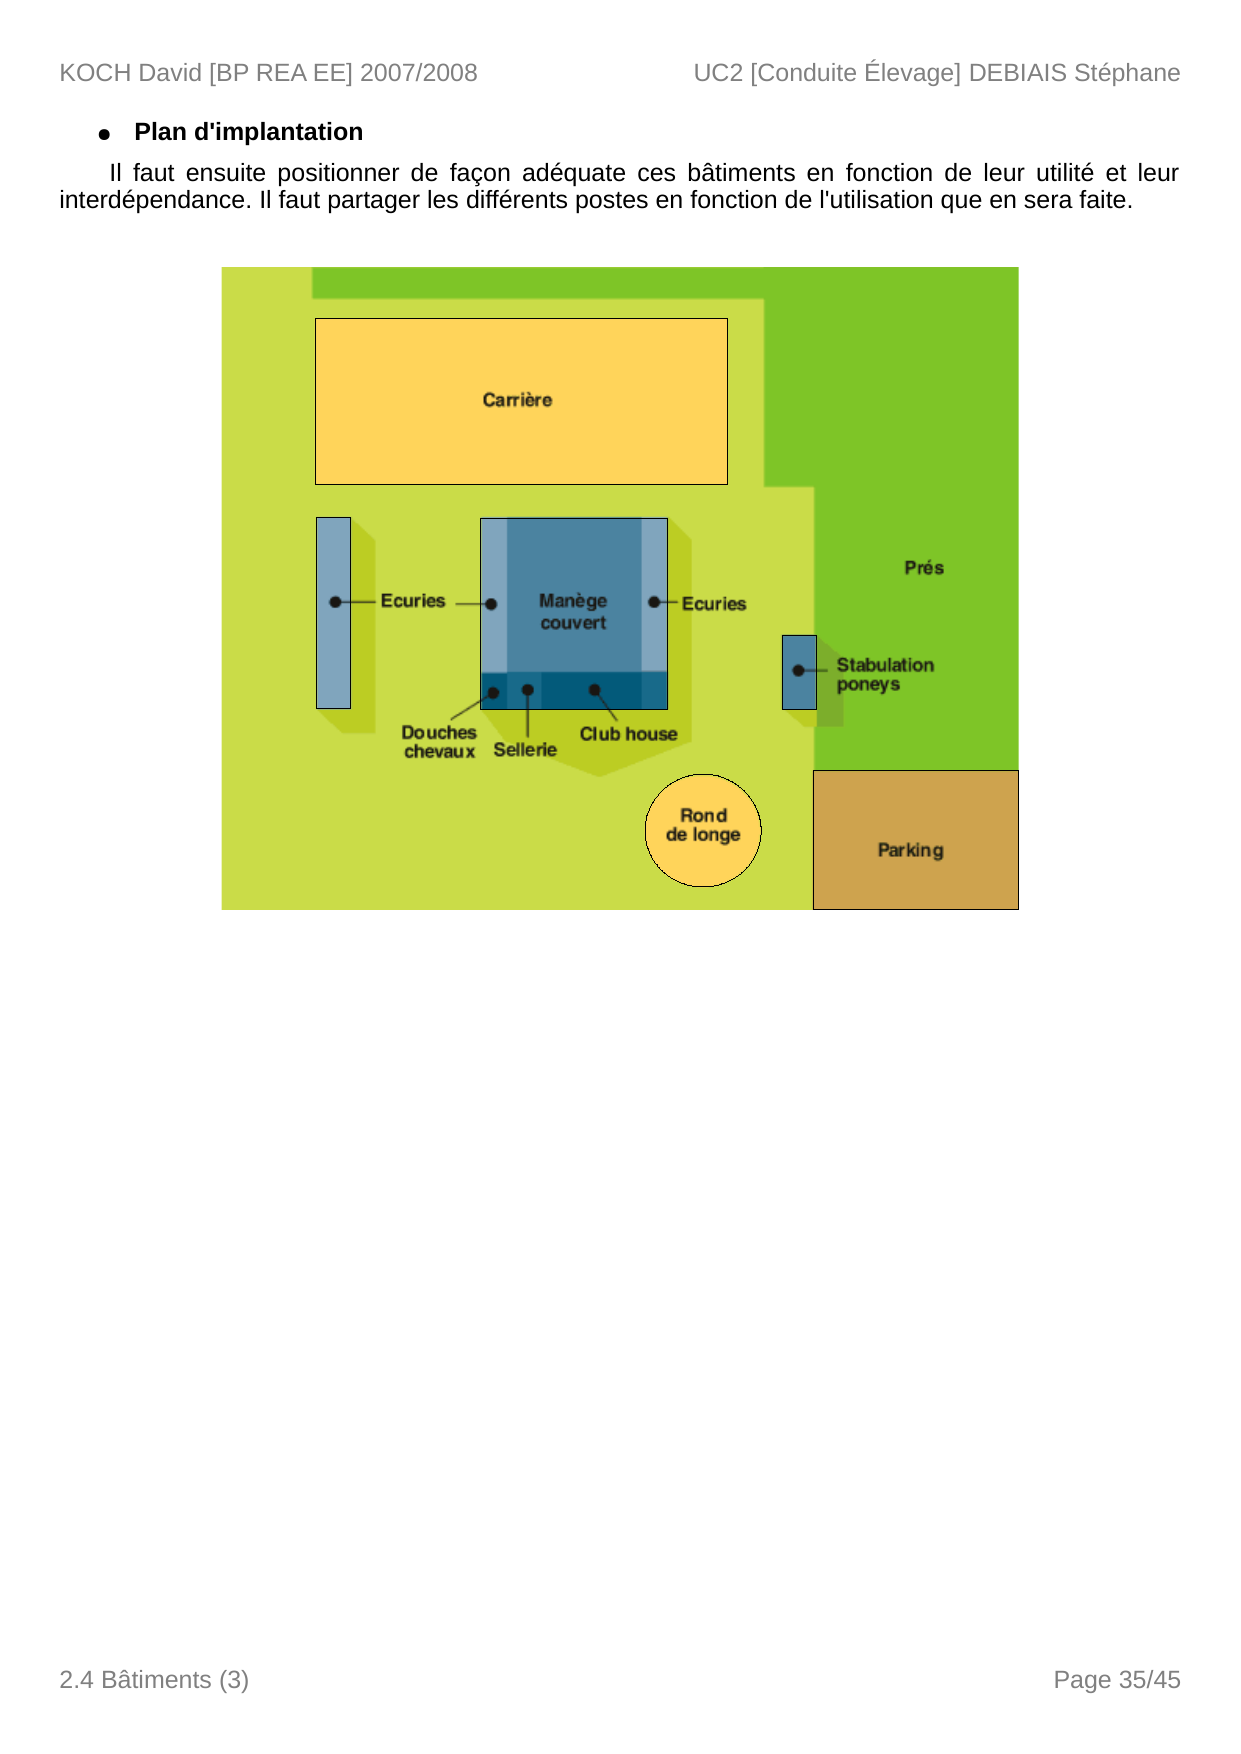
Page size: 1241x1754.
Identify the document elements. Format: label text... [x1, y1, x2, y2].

text Il faut ensuite positionner de façon adéquate ces bâtiments en fonction de leur utilité et leur interdépendance. Il faut partager les différents postes en fonction de l'utilisation que en sera faite. [59, 158, 1181, 214]
list Plan d'implantation [97, 118, 1181, 146]
picture [814, 771, 1018, 909]
picture [221, 267, 1019, 910]
